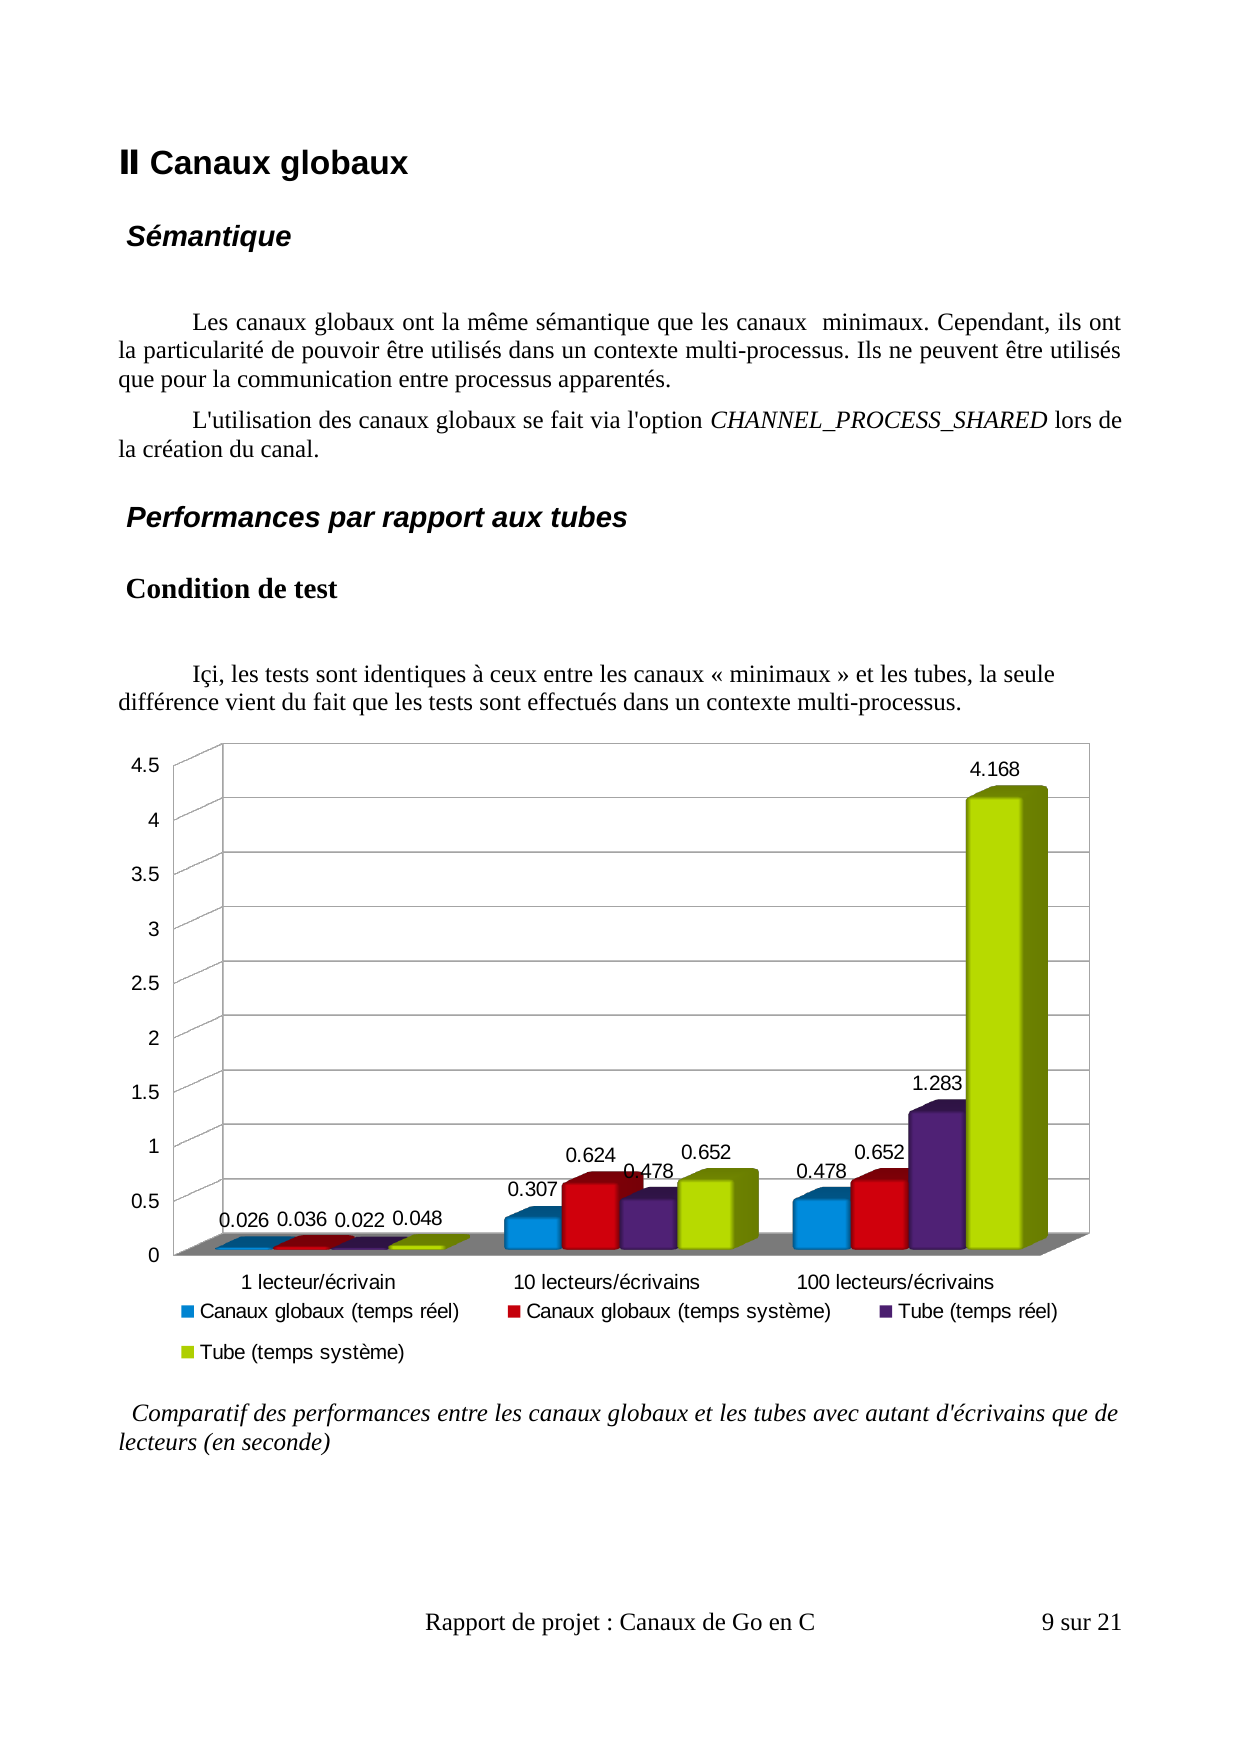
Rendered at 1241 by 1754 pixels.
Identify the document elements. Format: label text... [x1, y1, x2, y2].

subtitle Sémantique [118, 219, 1122, 253]
subtitle Performances par rapport aux tubes [118, 500, 1122, 534]
subtitle Condition de test [118, 571, 1122, 605]
text Comparatif des performances entre les canaux globaux et les tubes avec autant d'écrivains que de lecteurs (en seconde) [118, 729, 1122, 1455]
text L'utilisation des canaux globaux se fait via l'option CHANNEL_PROCESS_SHARED lors de la création du canal. [118, 405, 1122, 463]
subtitle Ⅱ Canaux globaux [118, 143, 1122, 182]
text Içi, les tests sont identiques à ceux entre les canaux « minimaux » et les tubes, la seule différence vient du fait que les tests sont effectués dans un contexte multi-processus. [118, 659, 1122, 716]
text Les canaux globaux ont la même sémantique que les canaux minimaux. Cependant, ils ont la particularité de pouvoir être utilisés dans un contexte multi-processus. Ils ne peuvent être utilisés que pour la communication entre processus apparentés. [118, 307, 1122, 393]
